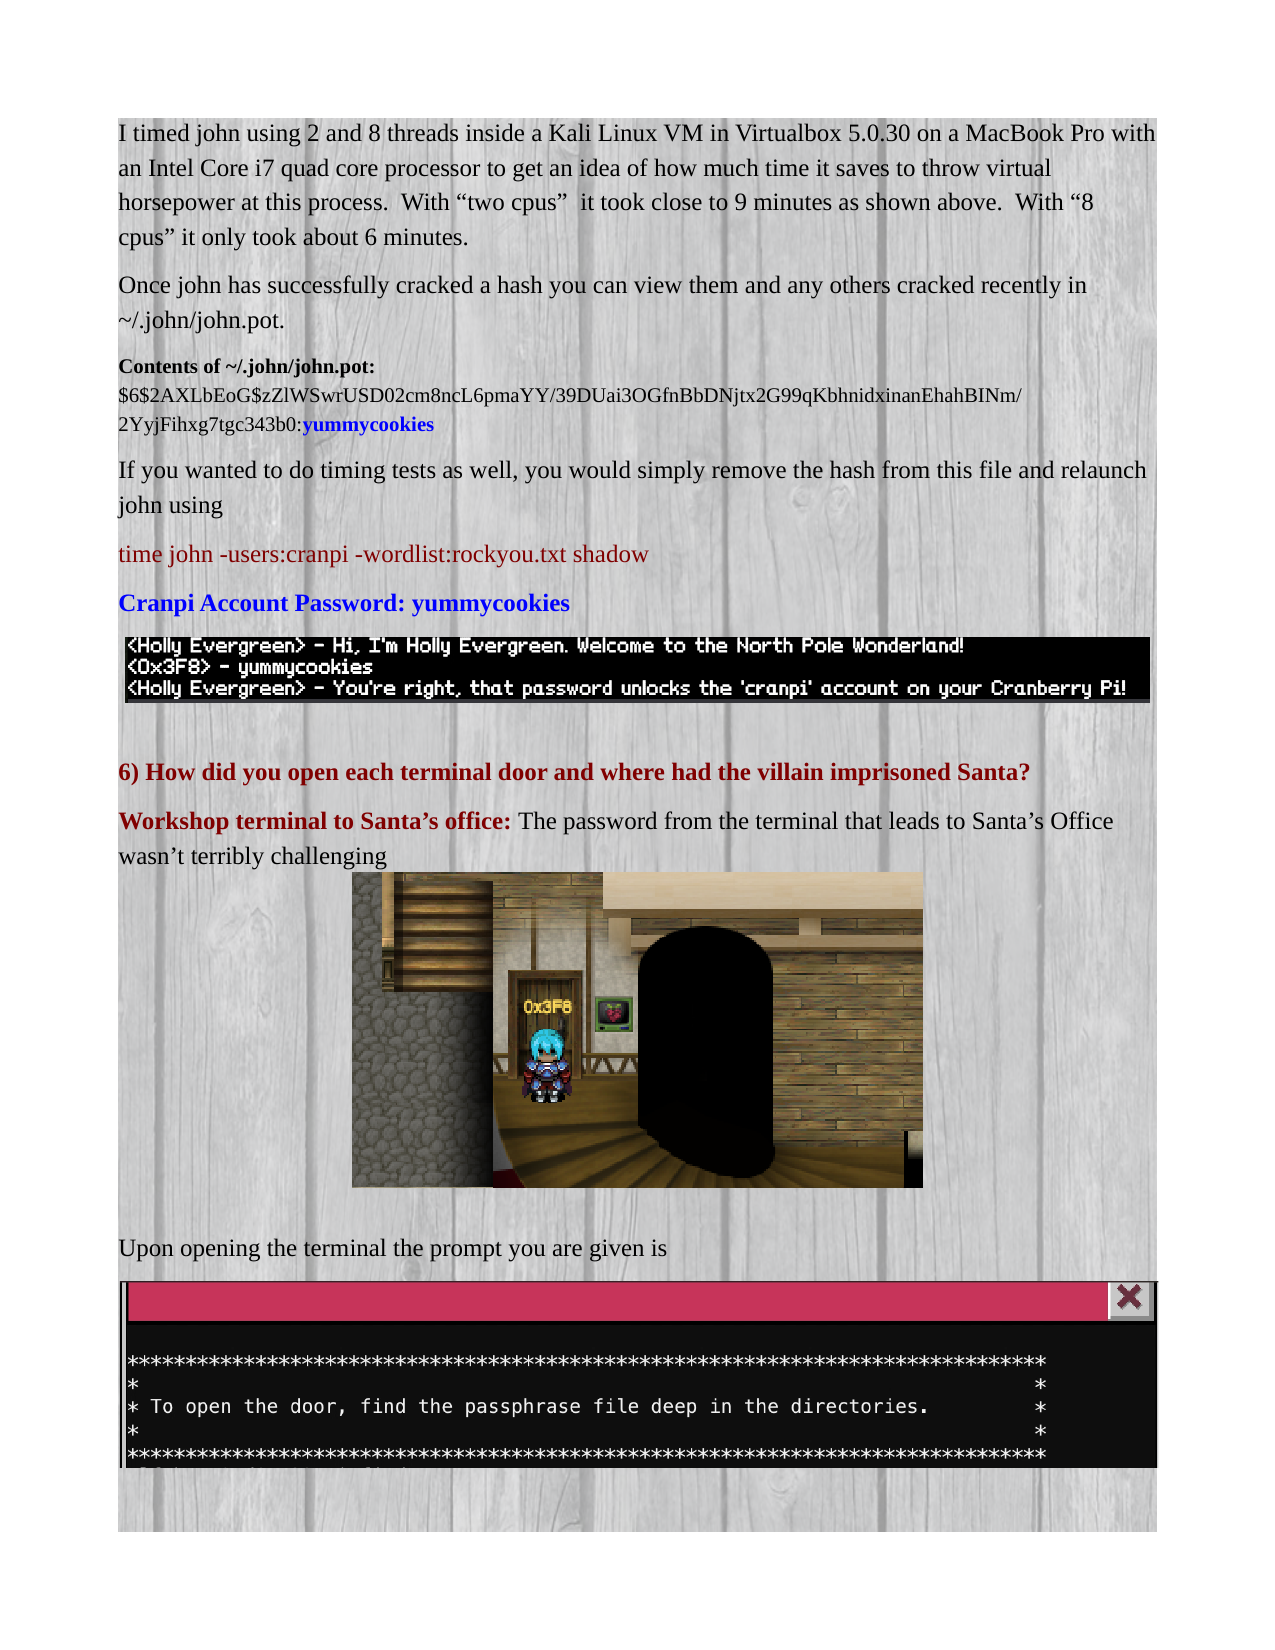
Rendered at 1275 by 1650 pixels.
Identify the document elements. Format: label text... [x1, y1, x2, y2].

picture [118, 334, 1157, 354]
text time john -users:cranpi -wordlist:rockyou.txt shadow [118, 539, 1157, 568]
picture [118, 436, 1157, 455]
text Contents of ~/.john/john.pot: $6$2AXLbEoG$zZlWSwrUSD02cm8ncL6pmaYY/39DUai3OGfnBbDNjtx2G99qKbhnidxinanEhahBINm/2YyjFihxg7tgc343b0:yummycookies [118, 354, 1157, 436]
text If you wanted to do timing tests as well, you would simply remove the hash from this file and relaunch john using [118, 455, 1157, 518]
picture [118, 1262, 1159, 1532]
picture [118, 250, 1157, 271]
picture [118, 568, 1157, 588]
picture [118, 518, 1157, 539]
text I timed john using 2 and 8 threads inside a Kali Linux VM in Virtualbox 5.0.30 on a MacBook Pro with an Intel Core i7 quad core processor to get an idea of how much time it saves to throw virtual horsepower at this process. With “two cpus” it took close to 9 minutes as shown above. With “8 cpus” it only took about 6 minutes. [118, 118, 1157, 250]
text 6) How did you open each terminal door and where had the villain imprisoned Santa? [118, 757, 1157, 786]
picture [118, 617, 1157, 757]
text Cranpi Account Password: yummycookies [118, 588, 1157, 617]
picture [118, 870, 1157, 1233]
text Upon opening the terminal the prompt you are given is [118, 1233, 1157, 1262]
text Once john has successfully cracked a hash you can view them and any others cracked recently in ~/.john/john.pot. [118, 271, 1157, 334]
text Workshop terminal to Santa’s office: The password from the terminal that leads to Santa’s Office wasn’t terribly challenging [118, 806, 1157, 870]
picture [118, 786, 1157, 806]
